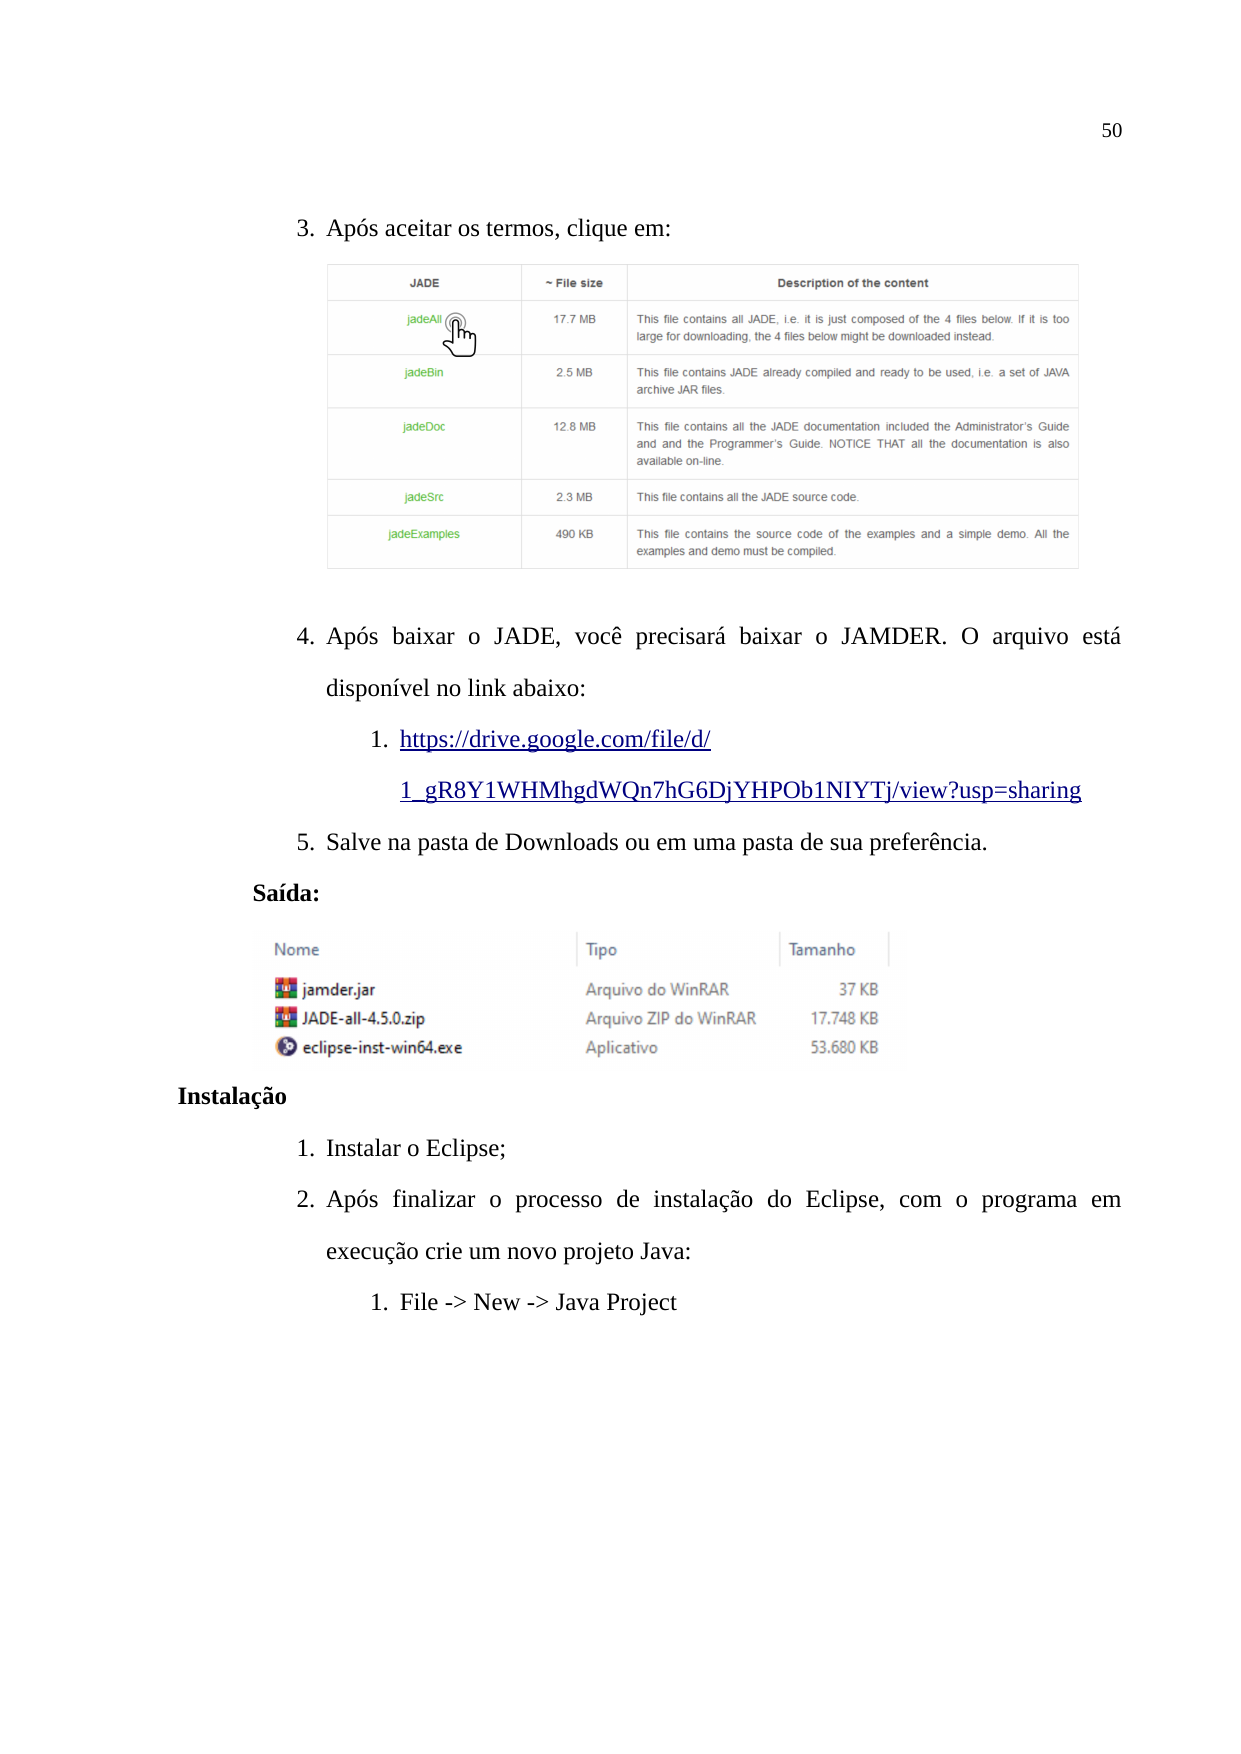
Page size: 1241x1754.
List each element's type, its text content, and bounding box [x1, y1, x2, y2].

list File -> New -> Java Project [370, 1287, 1122, 1316]
list Após baixar o JADE, você precisará baixar o JAMDER. O arquivo está disponível no link abaixo: [296, 621, 1122, 701]
text Saída: [252, 878, 1122, 907]
list https://drive.google.com/file/d/1_gR8Y1WHMhgdWQn7hG6DjYHPOb1NIYTj/view?usp=sharing [370, 724, 1122, 804]
text Instalação [177, 1081, 1122, 1110]
picture [252, 930, 907, 1071]
list Após aceitar os termos, clique em: [296, 213, 1122, 242]
list Instalar o Eclipse; [296, 1133, 1122, 1162]
list Após finalizar o processo de instalação do Eclipse, com o programa em execução crie um novo projeto Java: [296, 1184, 1122, 1264]
list Salve na pasta de Downloads ou em uma pasta de sua preferência. [296, 827, 1122, 856]
picture [327, 264, 1079, 569]
